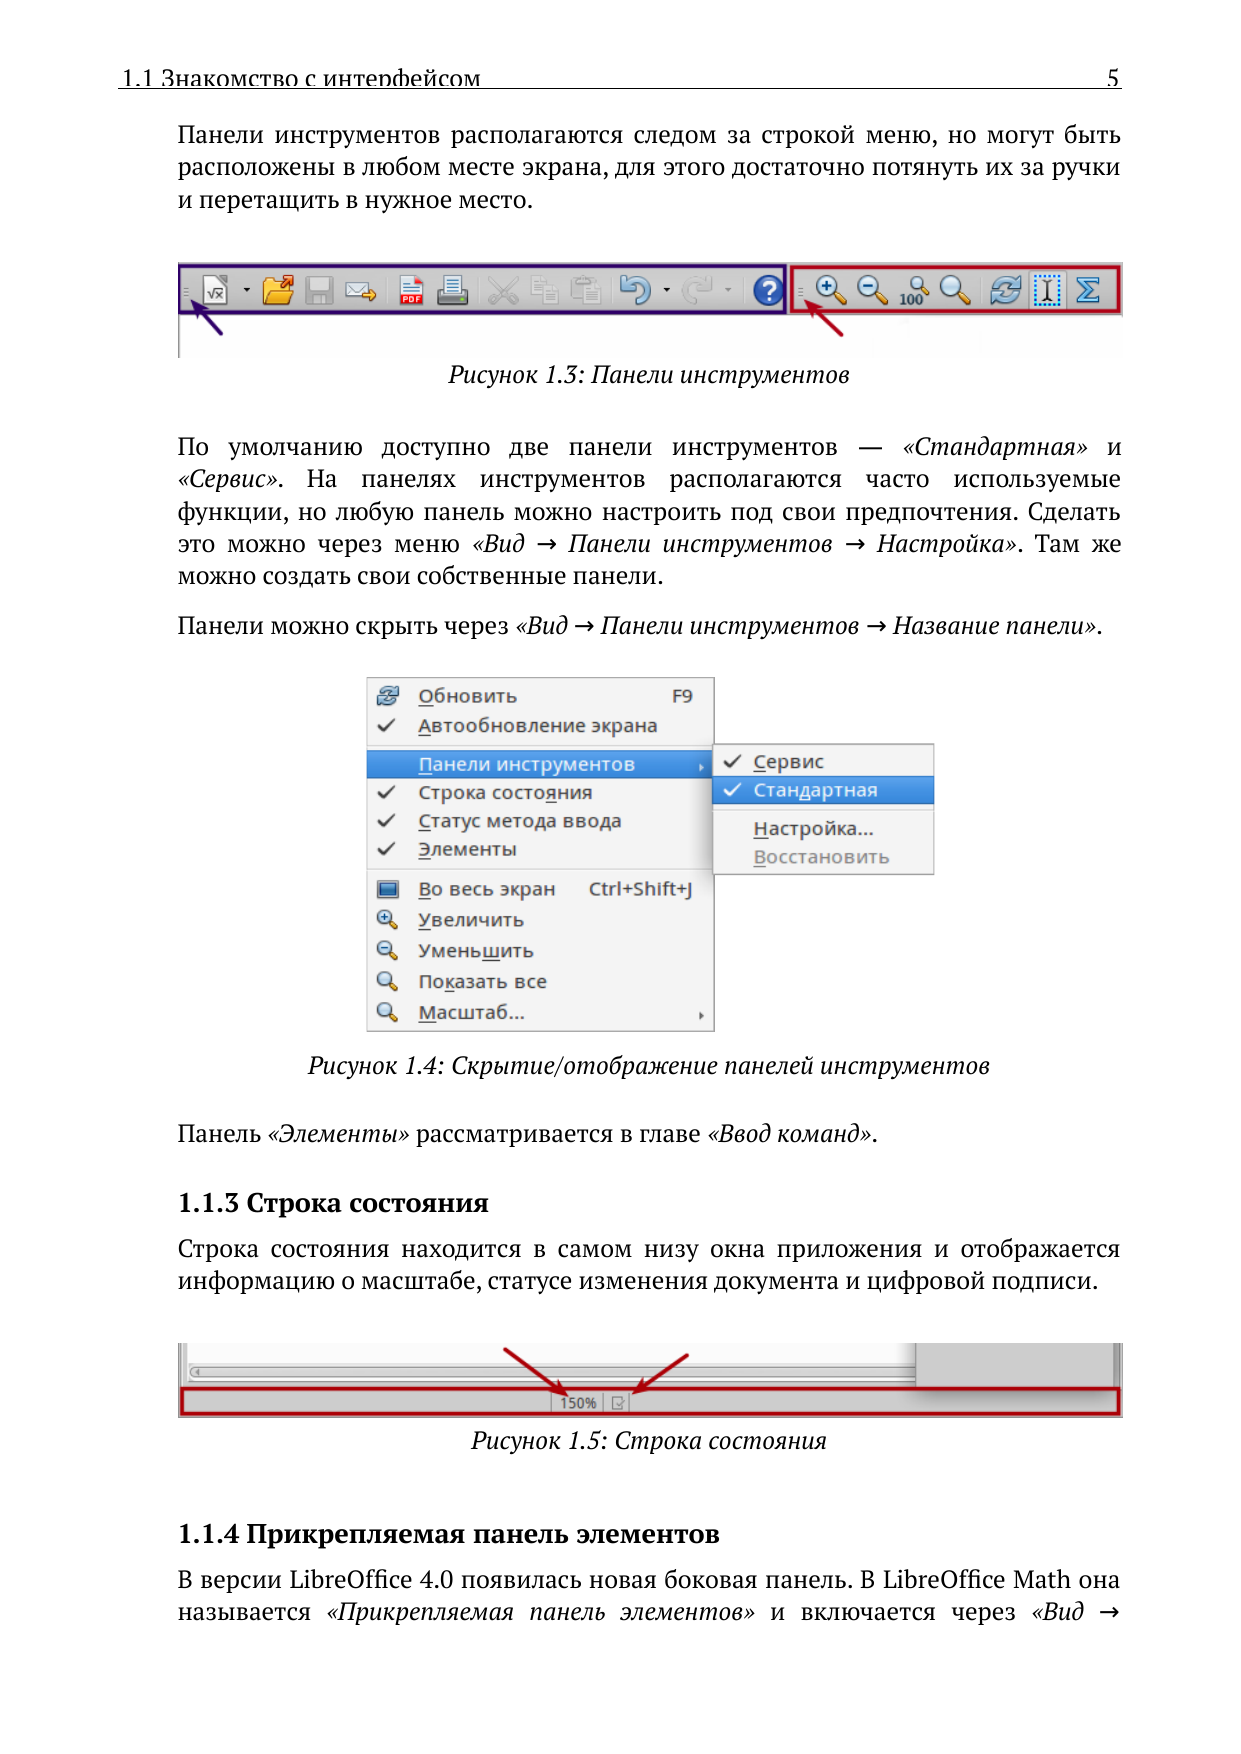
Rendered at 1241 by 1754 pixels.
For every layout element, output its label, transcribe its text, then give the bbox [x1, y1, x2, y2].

text Рисунок 1.3: Панели инструментов [177, 262, 1124, 390]
picture [178, 1343, 1123, 1418]
text В версии LibreOffice 4.0 появилась новая боковая панель. В LibreOffice Math она называется «Прикрепляемая панель элементов» и включается через «Вид → [177, 1563, 1122, 1627]
picture [366, 677, 935, 1032]
text Строка состояния находится в самом низу окна приложения и отображается информацию о масштабе, статусе изменения документа и цифровой подписи. [177, 1232, 1122, 1297]
text Рисунок 1.4: Скрытие/отображение панелей инструментов [177, 689, 1124, 1082]
title Прикрепляемая панель элементов [177, 1516, 1122, 1551]
text Рисунок 1.5: Строка состояния [177, 1344, 1124, 1456]
text Панель «Элементы» рассматривается в главе «Ввод команд». [177, 1117, 1122, 1149]
title Строка состояния [177, 1185, 1122, 1220]
picture [178, 262, 1123, 358]
text По умолчанию доступно две панели инструментов ― «Стандартная» и «Сервис». На панелях инструментов располагаются часто используемые функции, но любую панель можно настроить под свои предпочтения. Сделать это можно через меню «Вид → Панели инструментов → Настройка». Там же можно создать свои собственные панели. [177, 430, 1122, 592]
text Панели инструментов располагаются следом за строкой меню, но могут быть расположены в любом месте экрана, для этого достаточно потянуть их за ручки и перетащить в нужное место. [177, 118, 1122, 215]
text Панели можно скрыть через «Вид → Панели инструментов → Название панели». [177, 609, 1122, 642]
